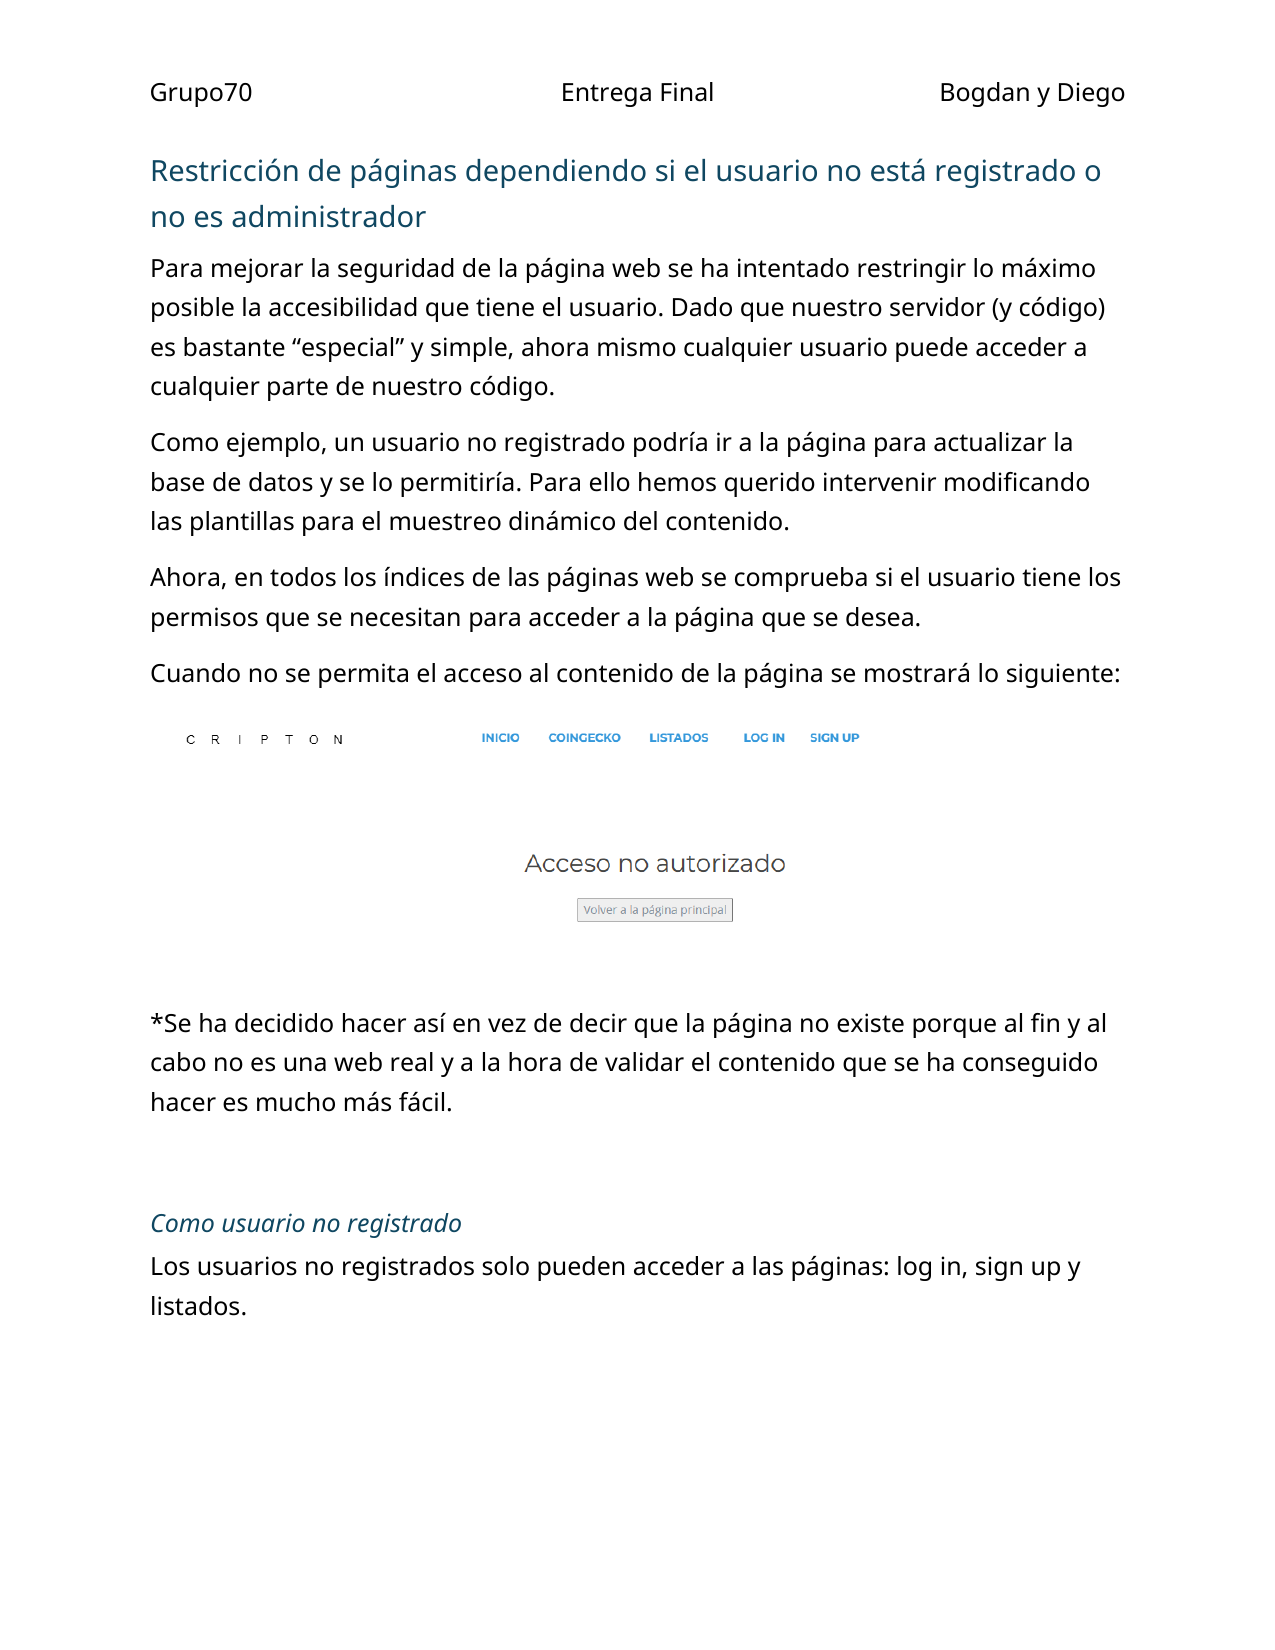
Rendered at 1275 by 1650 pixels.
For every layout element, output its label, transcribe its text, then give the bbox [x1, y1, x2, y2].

text Cuando no se permita el acceso al contenido de la página se mostrará lo siguiente: [150, 656, 1125, 689]
subtitle Restricción de páginas dependiendo si el usuario no está registrado o no es administrador [150, 150, 1125, 236]
text *Se ha decidido hacer así en vez de decir que la página no existe porque al fin y al cabo no es una web real y a la hora de validar el contenido que se ha conseguido hacer es mucho más fácil. [150, 1006, 1125, 1119]
text Como ejemplo, un usuario no registrado podría ir a la página para actualizar la base de datos y se lo permitiría. Para ello hemos querido intervenir modificando las plantillas para el muestreo dinámico del contenido. [150, 425, 1125, 538]
subtitle Como usuario no registrado [150, 1205, 1125, 1239]
text Los usuarios no registrados solo pueden acceder a las páginas: log in, sign up y listados. [150, 1249, 1125, 1322]
text Ahora, en todos los índices de las páginas web se comprueba si el usuario tiene los permisos que se necesitan para acceder a la página que se desea. [150, 560, 1125, 633]
text Para mejorar la seguridad de la página web se ha intentado restringir lo máximo posible la accesibilidad que tiene el usuario. Dado que nuestro servidor (y código) es bastante “especial” y simple, ahora mismo cualquier usuario puede acceder a cualquier parte de nuestro código. [150, 250, 1125, 403]
